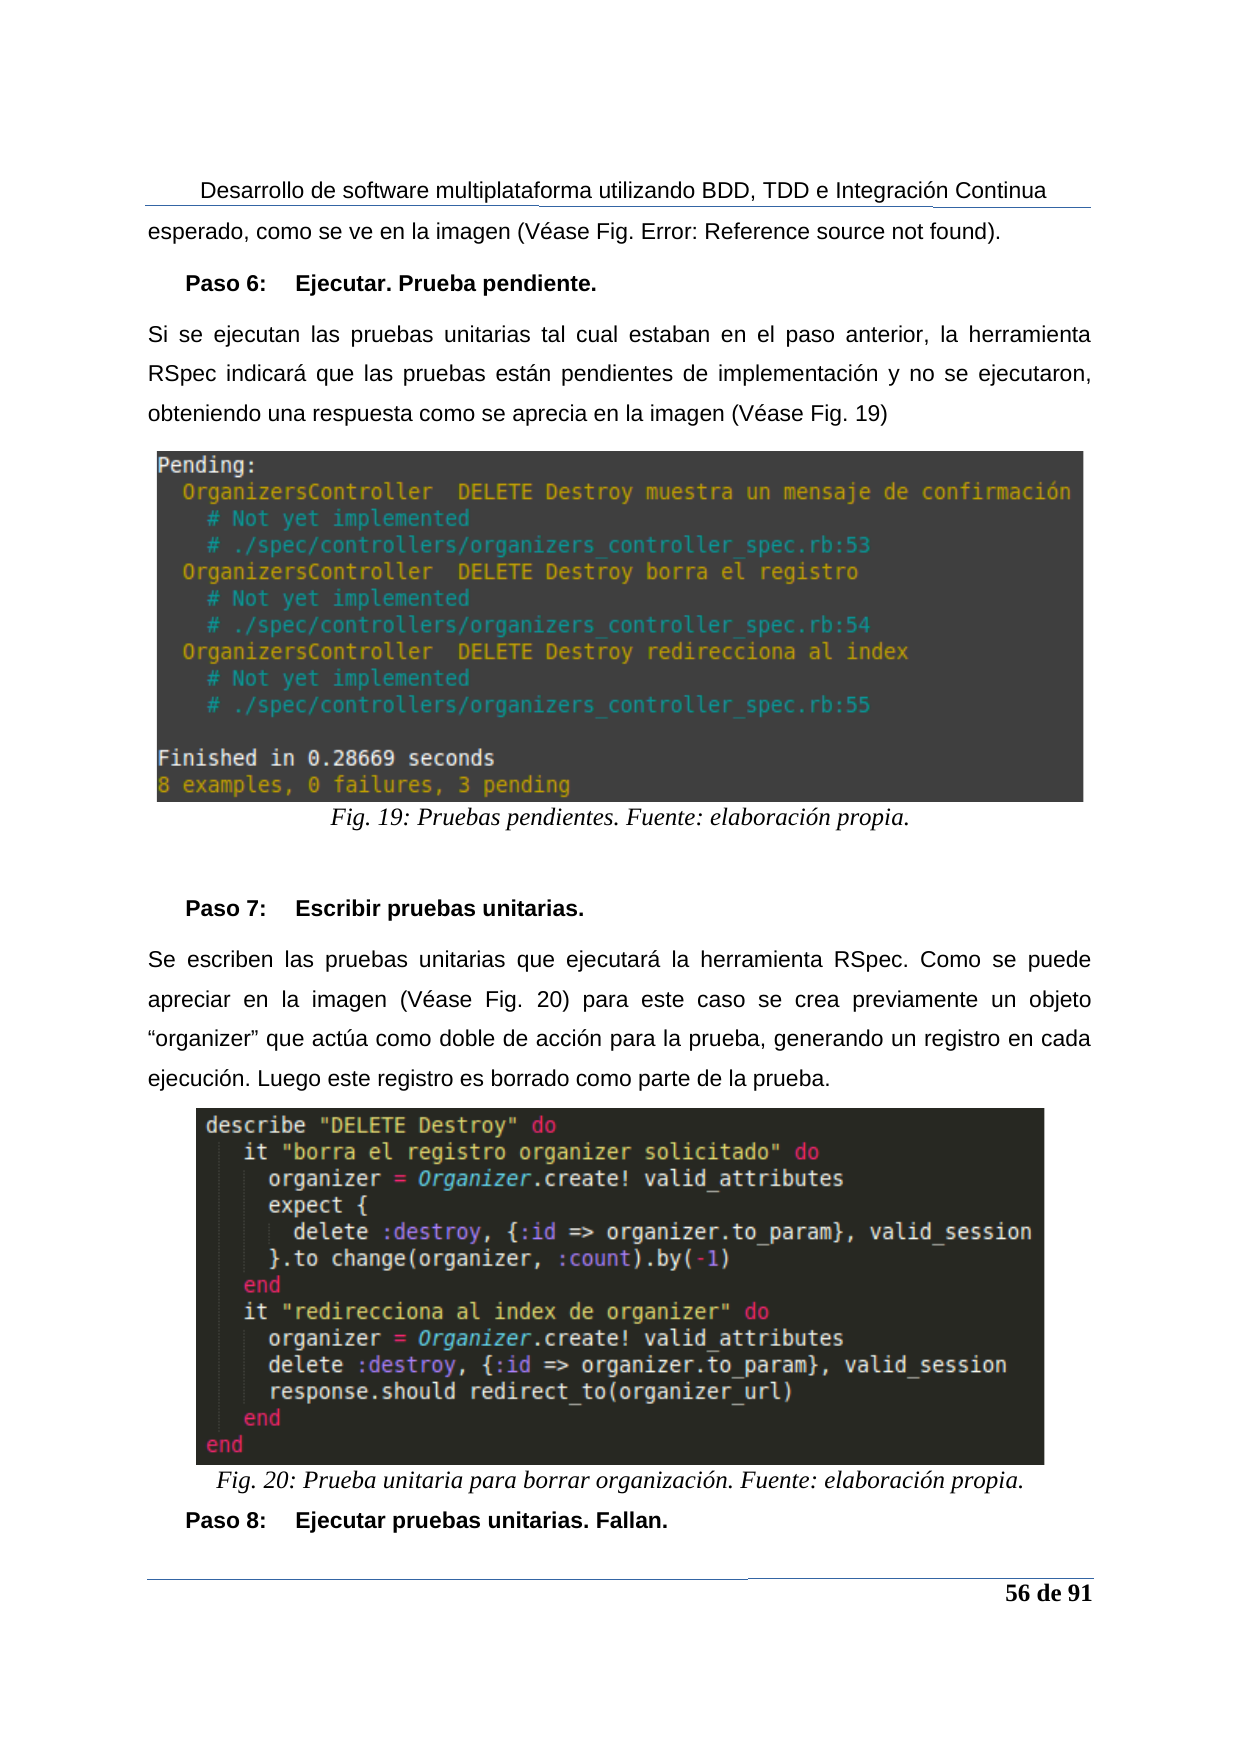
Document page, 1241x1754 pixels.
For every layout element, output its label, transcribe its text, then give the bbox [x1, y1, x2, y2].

text Se escriben las pruebas unitarias que ejecutará la herramienta RSpec. Como se puede apreciar en la imagen (Véase Fig. 20) para este caso se crea previamente un objeto “organizer” que actúa como doble de acción para la prueba, generando un registro en cada ejecución. Luego este registro es borrado como parte de la prueba. [148, 946, 1093, 1091]
picture [156, 451, 1084, 802]
list Ejecutar pruebas unitarias. Fallan. [185, 1116, 1093, 1533]
list Ejecutar. Prueba pendiente. [185, 269, 1093, 296]
list Fig. 20: Prueba unitaria para borrar organización. Fuente: elaboración propia. [196, 1465, 1044, 1494]
text Siguiendo la práctica, se necesita crear una implementación que pase la prueba anterior pero antes de ello se tienen que crear las pruebas a nivel unitario. Para ello se crearon los archivos en la carpeta /spec que interpretará la herramienta RSpec. En este caso se accedió al archivo “organizers_controller_spec.rb” y se creó la descripción del comportamiento esperado, como se ve en la imagen (Véase Fig. Error: No se encuentra la fuente de referencia). [148, 218, 1093, 245]
list Fig. 19: Pruebas pendientes. Fuente: elaboración propia. [157, 802, 1083, 831]
list [196, 1096, 1044, 1108]
list Escribir pruebas unitarias. [185, 895, 1093, 921]
picture [196, 1108, 1045, 1465]
text Si se ejecutan las pruebas unitarias tal cual estaban en el paso anterior, la herramienta RSpec indicará que las pruebas están pendientes de implementación y no se ejecutaron, obteniendo una respuesta como se aprecia en la imagen (Véase Fig. 19) [148, 321, 1093, 426]
